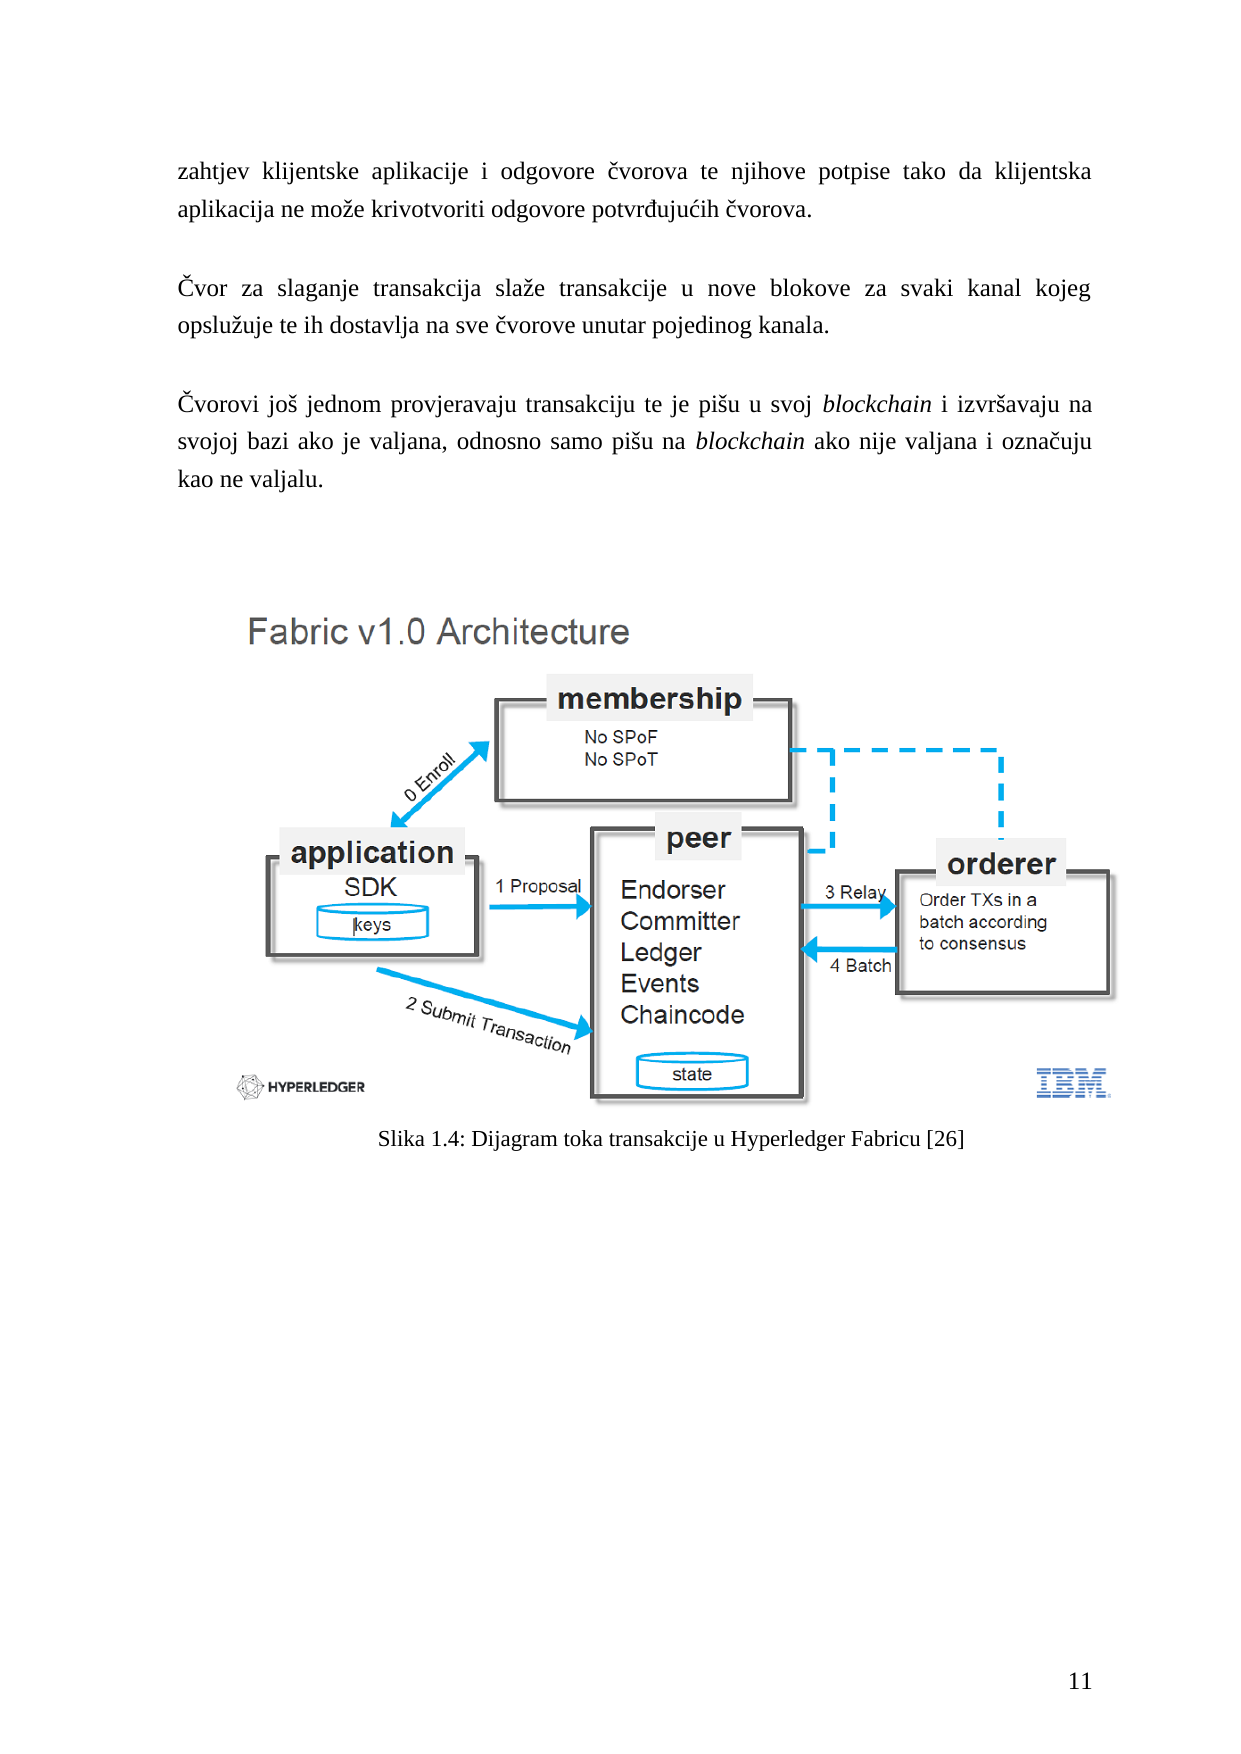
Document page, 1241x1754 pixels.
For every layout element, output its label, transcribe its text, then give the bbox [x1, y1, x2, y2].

text Čvorovi još jednom provjeravaju transakciju te je pišu u svoj blockchain i izvršavaju na svojoj bazi ako je valjana, odnosno samo pišu na blockchain ako nije valjana i označuju kao ne valjalu. [177, 380, 1092, 493]
text Slika 1.4: Dijagram toka transakcije u Hyperledger Fabricu [26] [214, 1112, 1129, 1151]
text Čvor za slaganje transakcija slaže transakcije u nove blokove za svaki kanal kojeg opslužuje te ih dostavlja na sve čvorove unutar pojedinog kanala. [177, 264, 1092, 339]
picture [213, 605, 1129, 1112]
text zahtjev klijentske aplikacije i odgovore čvorova te njihove potpise tako da klijentska aplikacija ne može krivotvoriti odgovore potvrđujućih čvorova. [177, 148, 1092, 223]
